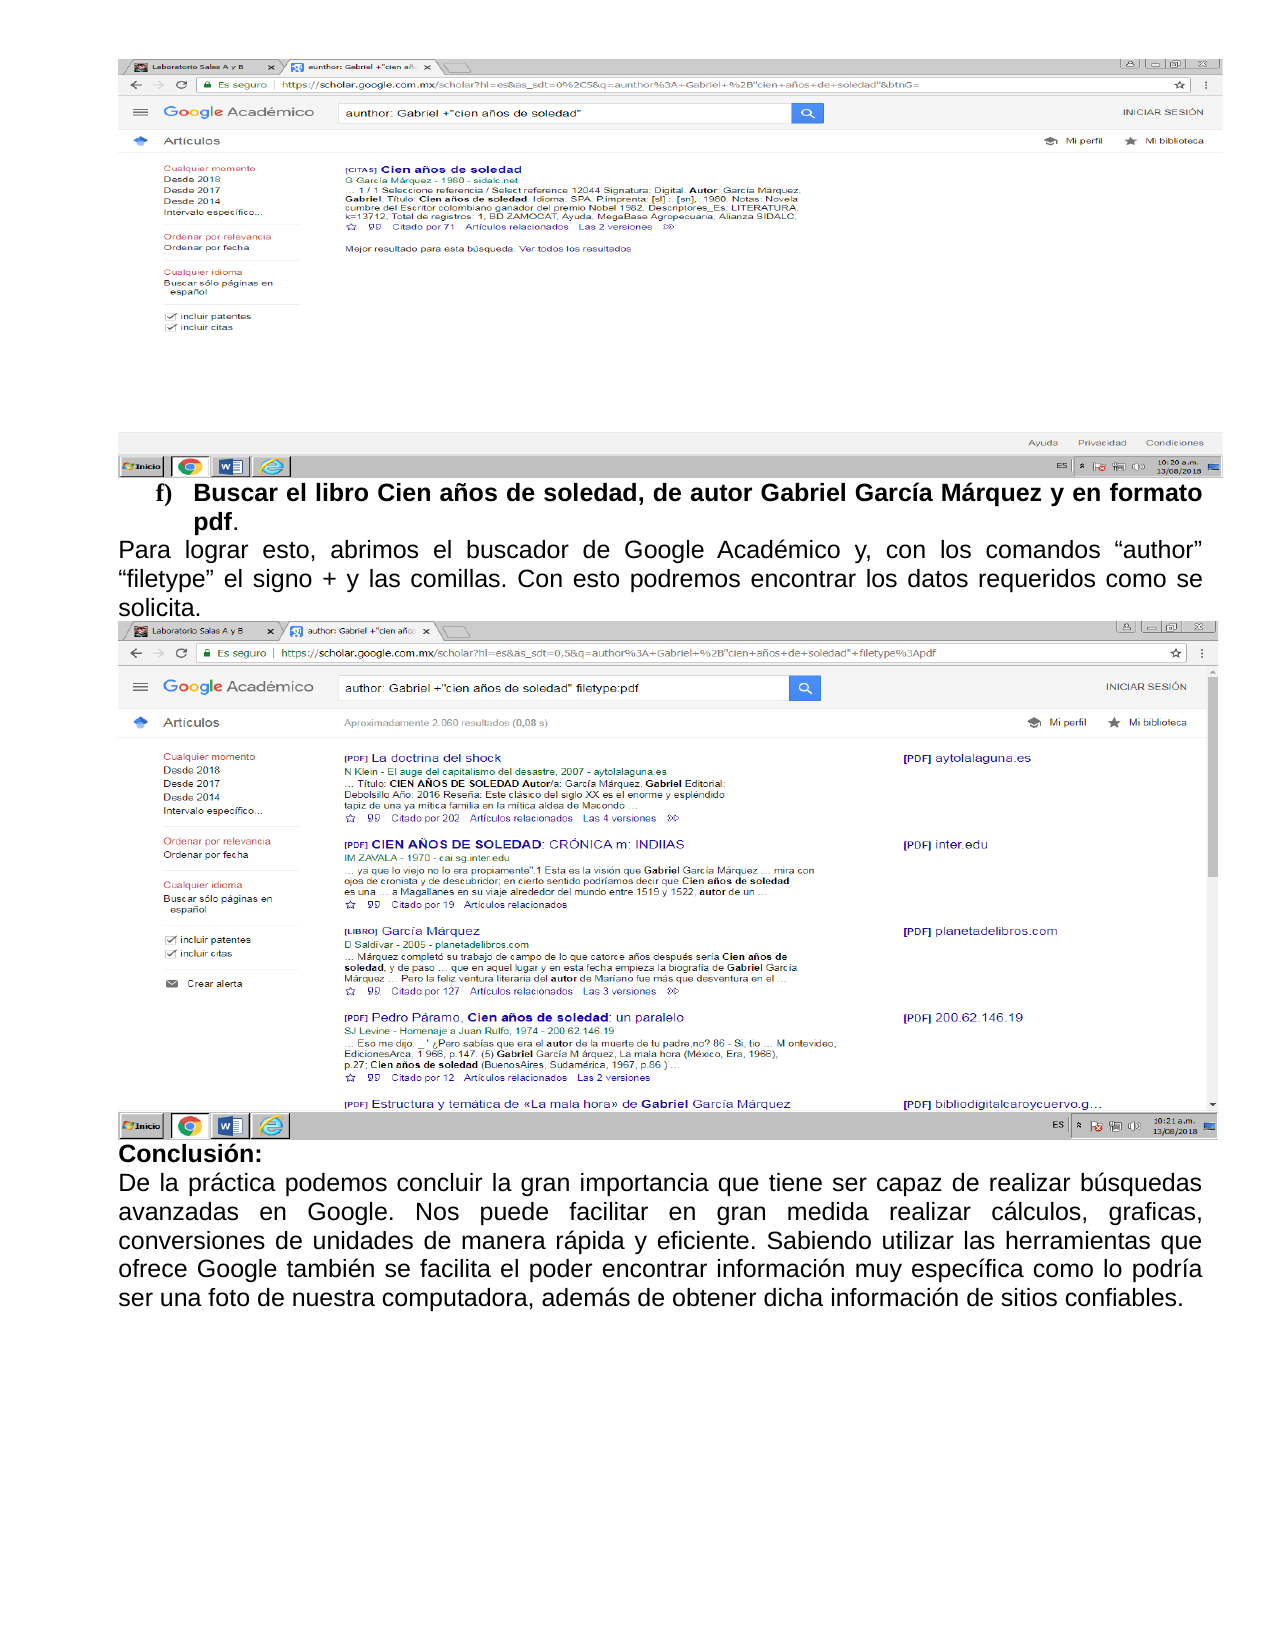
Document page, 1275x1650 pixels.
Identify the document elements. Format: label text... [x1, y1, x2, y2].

text Conclusión: [118, 1140, 1205, 1168]
text Para lograr esto, abrimos el buscador de Google Académico y, con los comandos “author” “filetype” el signo + y las comillas. Con esto podremos encontrar los datos requeridos como se solicita. [118, 536, 1205, 621]
text De la práctica podemos concluir la gran importancia que tiene ser capaz de realizar búsquedas avanzadas en Google. Nos puede facilitar en gran medida realizar cálculos, graficas, conversiones de unidades de manera rápida y eficiente. Sabiendo utilizar las herramientas que ofrece Google también se facilita el poder encontrar información muy específica como lo podría ser una foto de nuestra computadora, además de obtener dicha información de sitios confiables. [118, 1168, 1205, 1312]
list Buscar el libro Cien años de soledad, de autor Gabriel García Márquez y en formato pdf. [156, 478, 1205, 536]
